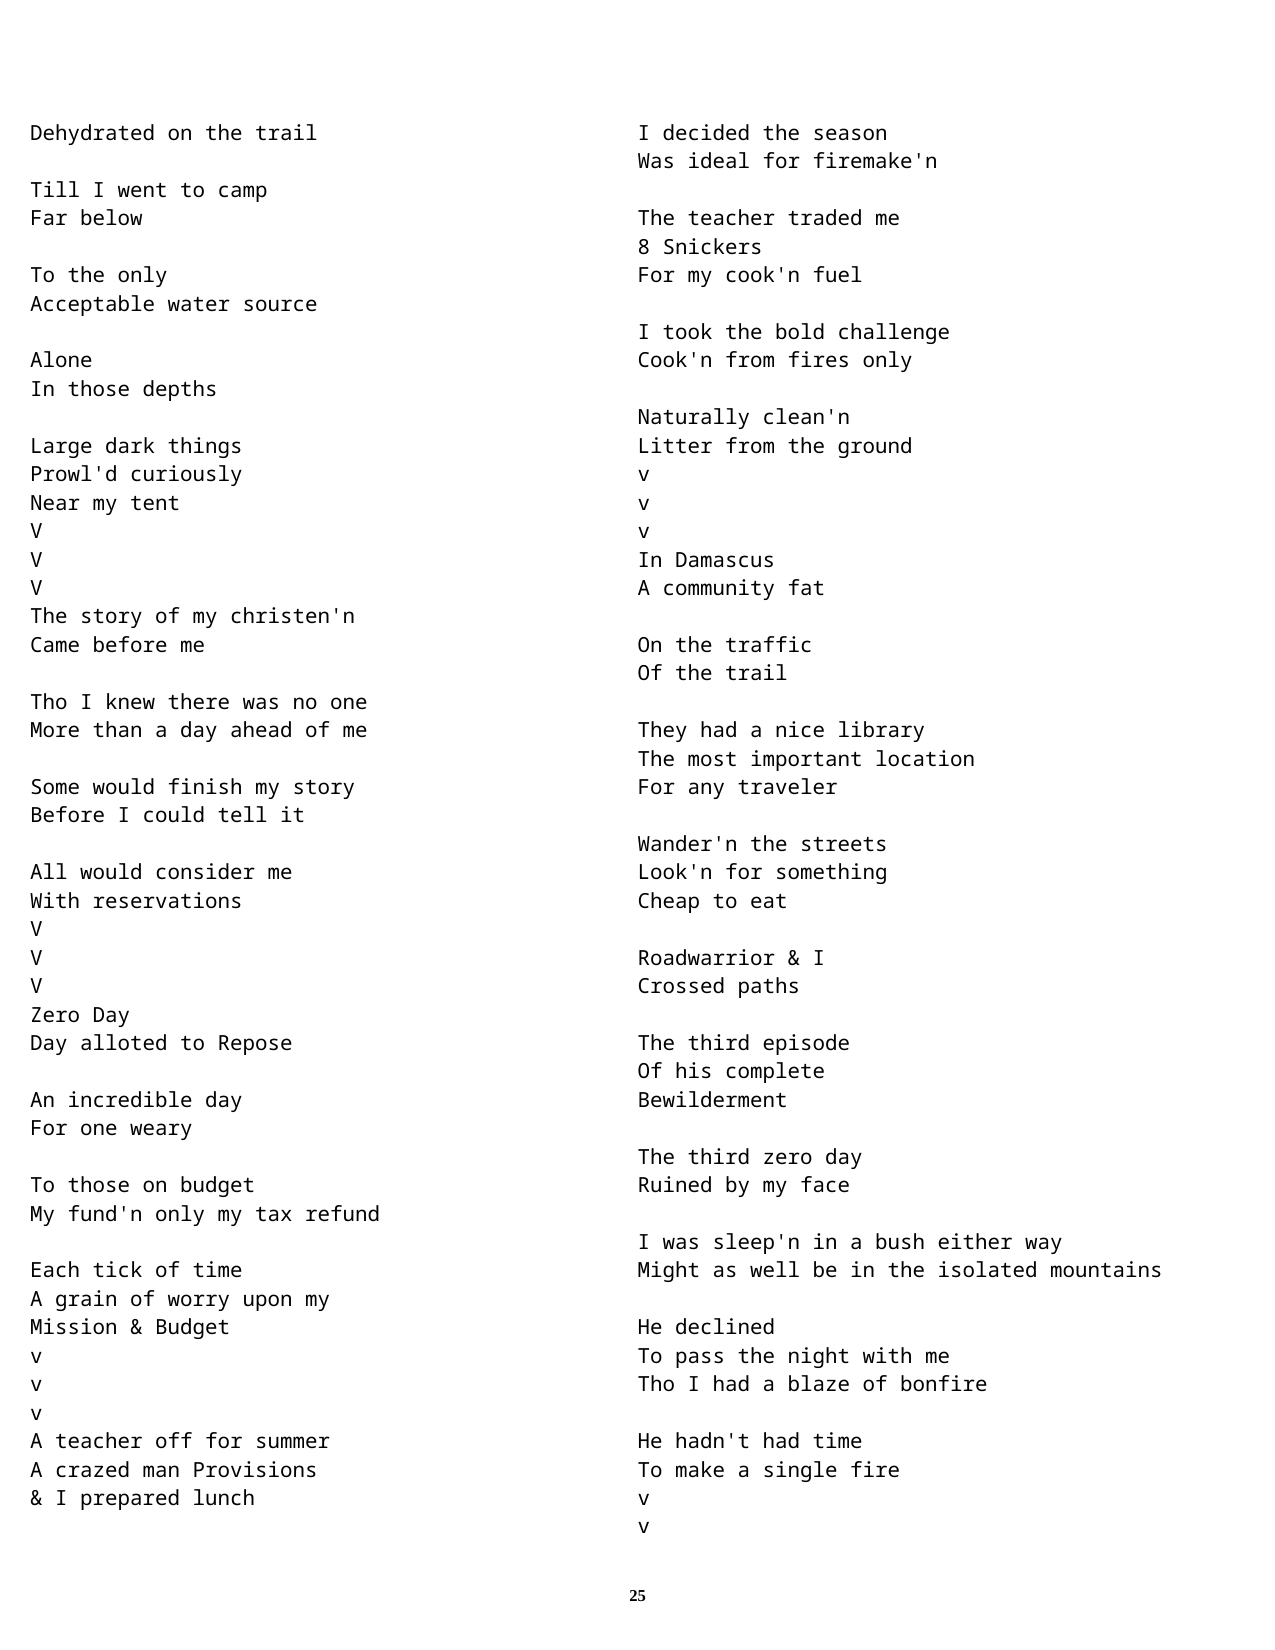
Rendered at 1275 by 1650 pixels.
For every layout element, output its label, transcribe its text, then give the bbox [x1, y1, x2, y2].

text 8 Snickers [637, 232, 1245, 260]
text Look'n for something [637, 857, 1245, 886]
text I took the bold challenge [637, 317, 1245, 346]
text Of the trail [637, 658, 1245, 687]
text My fund'n only my tax refund [30, 1199, 637, 1227]
text Roadwarrior & I [637, 943, 1245, 971]
text v [30, 1369, 637, 1398]
text v [30, 1398, 637, 1426]
text Alone [30, 346, 637, 374]
text Large dark things [30, 431, 637, 459]
text Bewilderment [637, 1085, 1245, 1113]
text v [637, 1483, 1245, 1512]
text All would consider me [30, 857, 637, 886]
text v [637, 459, 1245, 488]
text To pass the night with me [637, 1341, 1245, 1369]
text I decided the season [637, 118, 1245, 147]
text v [30, 1341, 637, 1369]
text The story of my christen'n [30, 602, 637, 630]
text For my cook'n fuel [637, 260, 1245, 289]
text To those on budget [30, 1170, 637, 1199]
text Day alloted to Repose [30, 1028, 637, 1057]
text The third episode [637, 1028, 1245, 1057]
text On the traffic [637, 630, 1245, 658]
text Ruined by my face [637, 1170, 1245, 1199]
text Prowl'd curiously [30, 459, 637, 488]
text & I prepared lunch [30, 1483, 637, 1512]
text v [637, 488, 1245, 516]
text V [30, 971, 637, 1000]
text Tho I had a blaze of bonfire [637, 1369, 1245, 1398]
text They had a nice library [637, 715, 1245, 744]
text A grain of worry upon my [30, 1284, 637, 1312]
text Near my tent [30, 488, 637, 516]
text For one weary [30, 1113, 637, 1142]
text Wander'n the streets [637, 829, 1245, 857]
text Cheap to eat [637, 886, 1245, 914]
text Acceptable water source [30, 289, 637, 317]
text In those depths [30, 374, 637, 402]
text Mission & Budget [30, 1312, 637, 1341]
text Far below [30, 203, 637, 232]
text V [30, 573, 637, 602]
text Each tick of time [30, 1256, 637, 1284]
text Some would finish my story [30, 772, 637, 801]
text V [30, 914, 637, 943]
text He hadn't had time [637, 1426, 1245, 1455]
text Might as well be in the isolated mountains [637, 1256, 1245, 1284]
text Was ideal for firemake'n [637, 147, 1245, 175]
text Litter from the ground [637, 431, 1245, 459]
text Zero Day [30, 1000, 637, 1028]
text With reservations [30, 886, 637, 914]
text Came before me [30, 630, 637, 658]
text To make a single fire [637, 1455, 1245, 1483]
text I was sleep'n in a bush either way [637, 1227, 1245, 1256]
text A teacher off for summer [30, 1426, 637, 1455]
text A crazed man Provisions [30, 1455, 637, 1483]
text A community fat [637, 573, 1245, 602]
text The most important location [637, 744, 1245, 772]
text Dehydrated on the trail [30, 118, 637, 147]
text More than a day ahead of me [30, 715, 637, 744]
text Till I went to camp [30, 175, 637, 203]
text Cook'n from fires only [637, 346, 1245, 374]
text The third zero day [637, 1142, 1245, 1170]
text He declined [637, 1312, 1245, 1341]
text Of his complete [637, 1057, 1245, 1085]
text For any traveler [637, 772, 1245, 801]
text The teacher traded me [637, 203, 1245, 232]
text v [637, 1512, 1245, 1540]
text V [30, 545, 637, 573]
text An incredible day [30, 1085, 637, 1113]
text Crossed paths [637, 971, 1245, 1000]
text V [30, 516, 637, 545]
text v [637, 516, 1245, 545]
text In Damascus [637, 545, 1245, 573]
text To the only [30, 260, 637, 289]
text Naturally clean'n [637, 402, 1245, 431]
text V [30, 943, 637, 971]
text Tho I knew there was no one [30, 687, 637, 715]
text Before I could tell it [30, 801, 637, 829]
